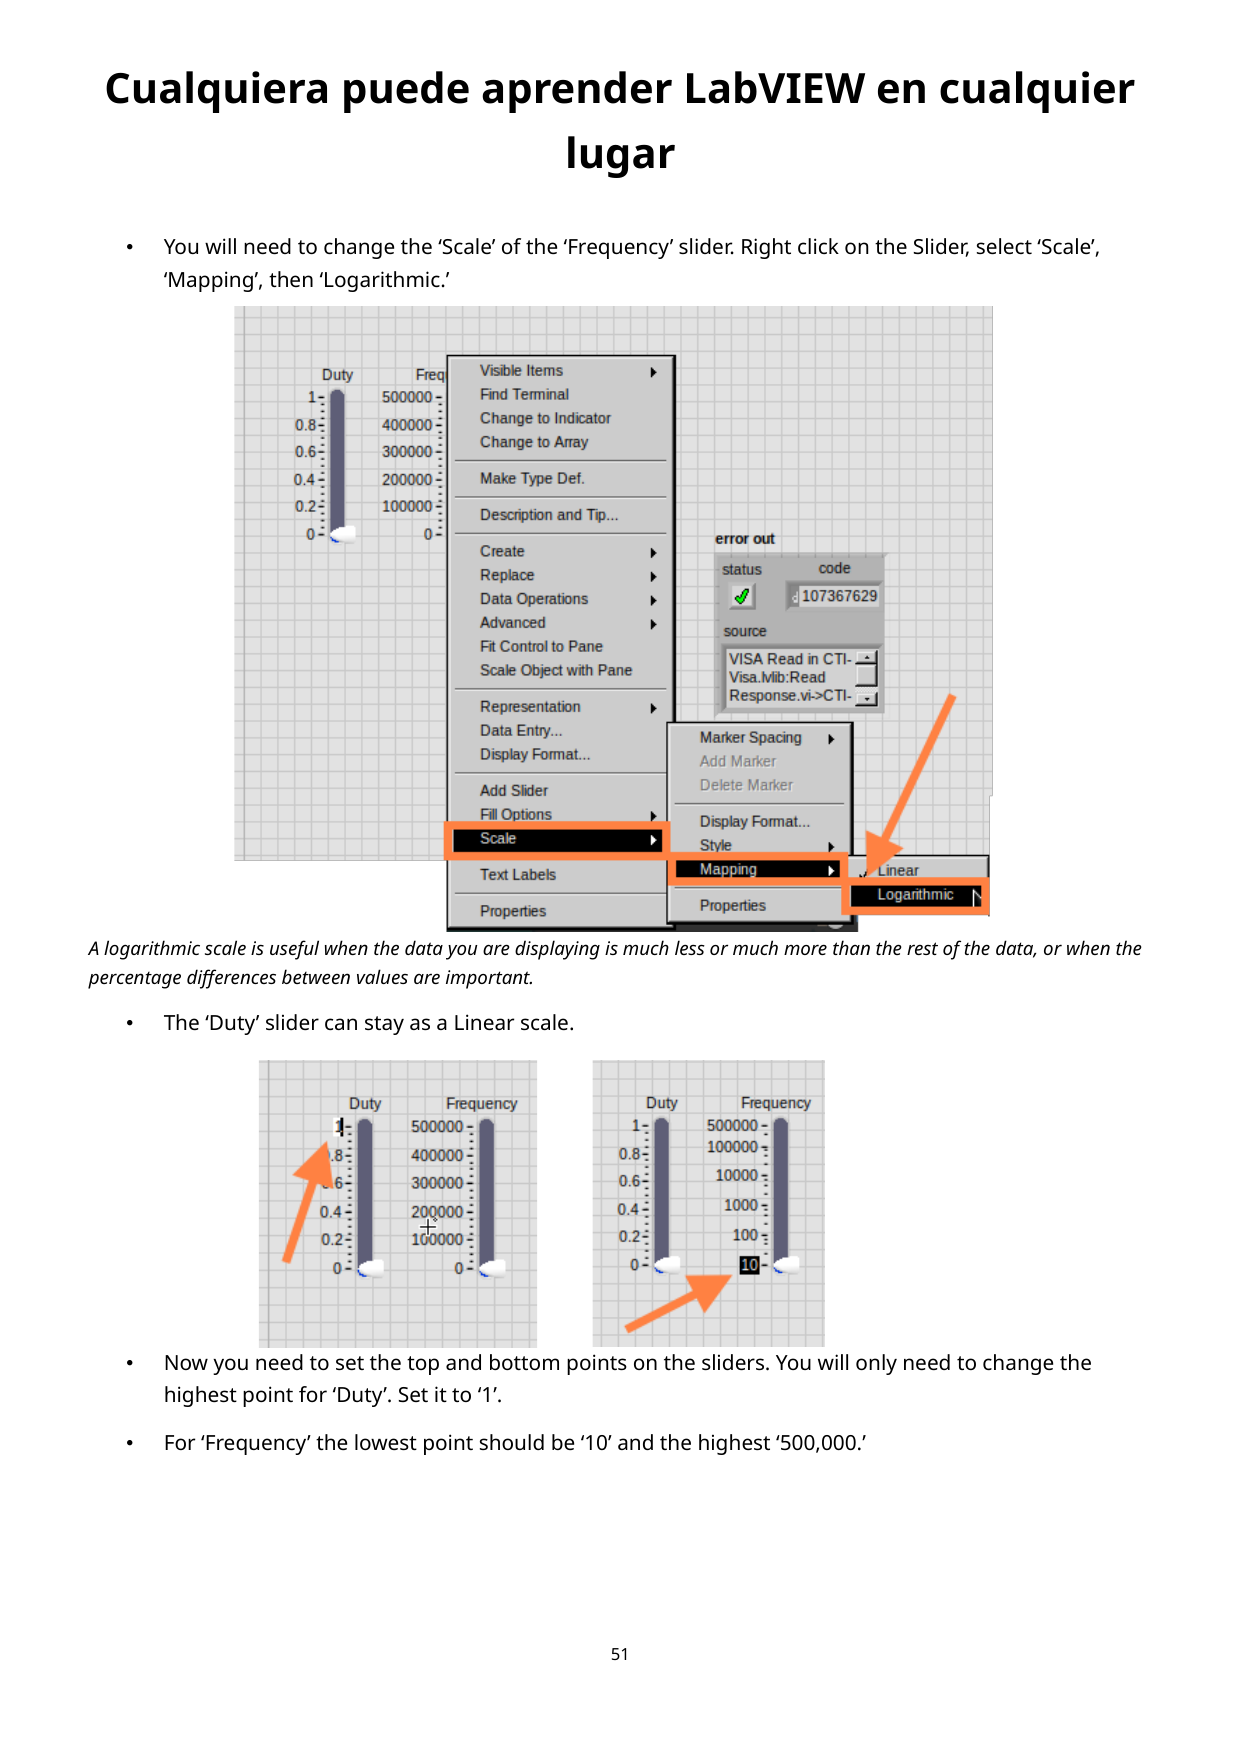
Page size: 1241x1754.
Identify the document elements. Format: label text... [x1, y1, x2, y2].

list You will need to change the ‘Scale’ of the ‘Frequency’ slider. Right click on the Slider, select ‘Scale’, ‘Mapping’, then ‘Logarithmic.’ [126, 232, 1152, 293]
picture [258, 1060, 538, 1348]
list For ‘Frequency’ the lowest point should be ‘10’ and the highest ‘500,000.’ [126, 1428, 1152, 1456]
text A logarithmic scale is useful when the data you are displaying is much less or much more than the rest of the data, or when the percentage differences between values are important. [88, 312, 1152, 990]
picture [234, 306, 994, 932]
list The ‘Duty’ slider can stay as a Linear scale. [126, 1008, 1152, 1037]
picture [592, 1060, 825, 1347]
list Now you need to set the top and bottom points on the sliders. You will only need to change the highest point for ‘Duty’. Set it to ‘1’. [126, 1056, 1152, 1409]
